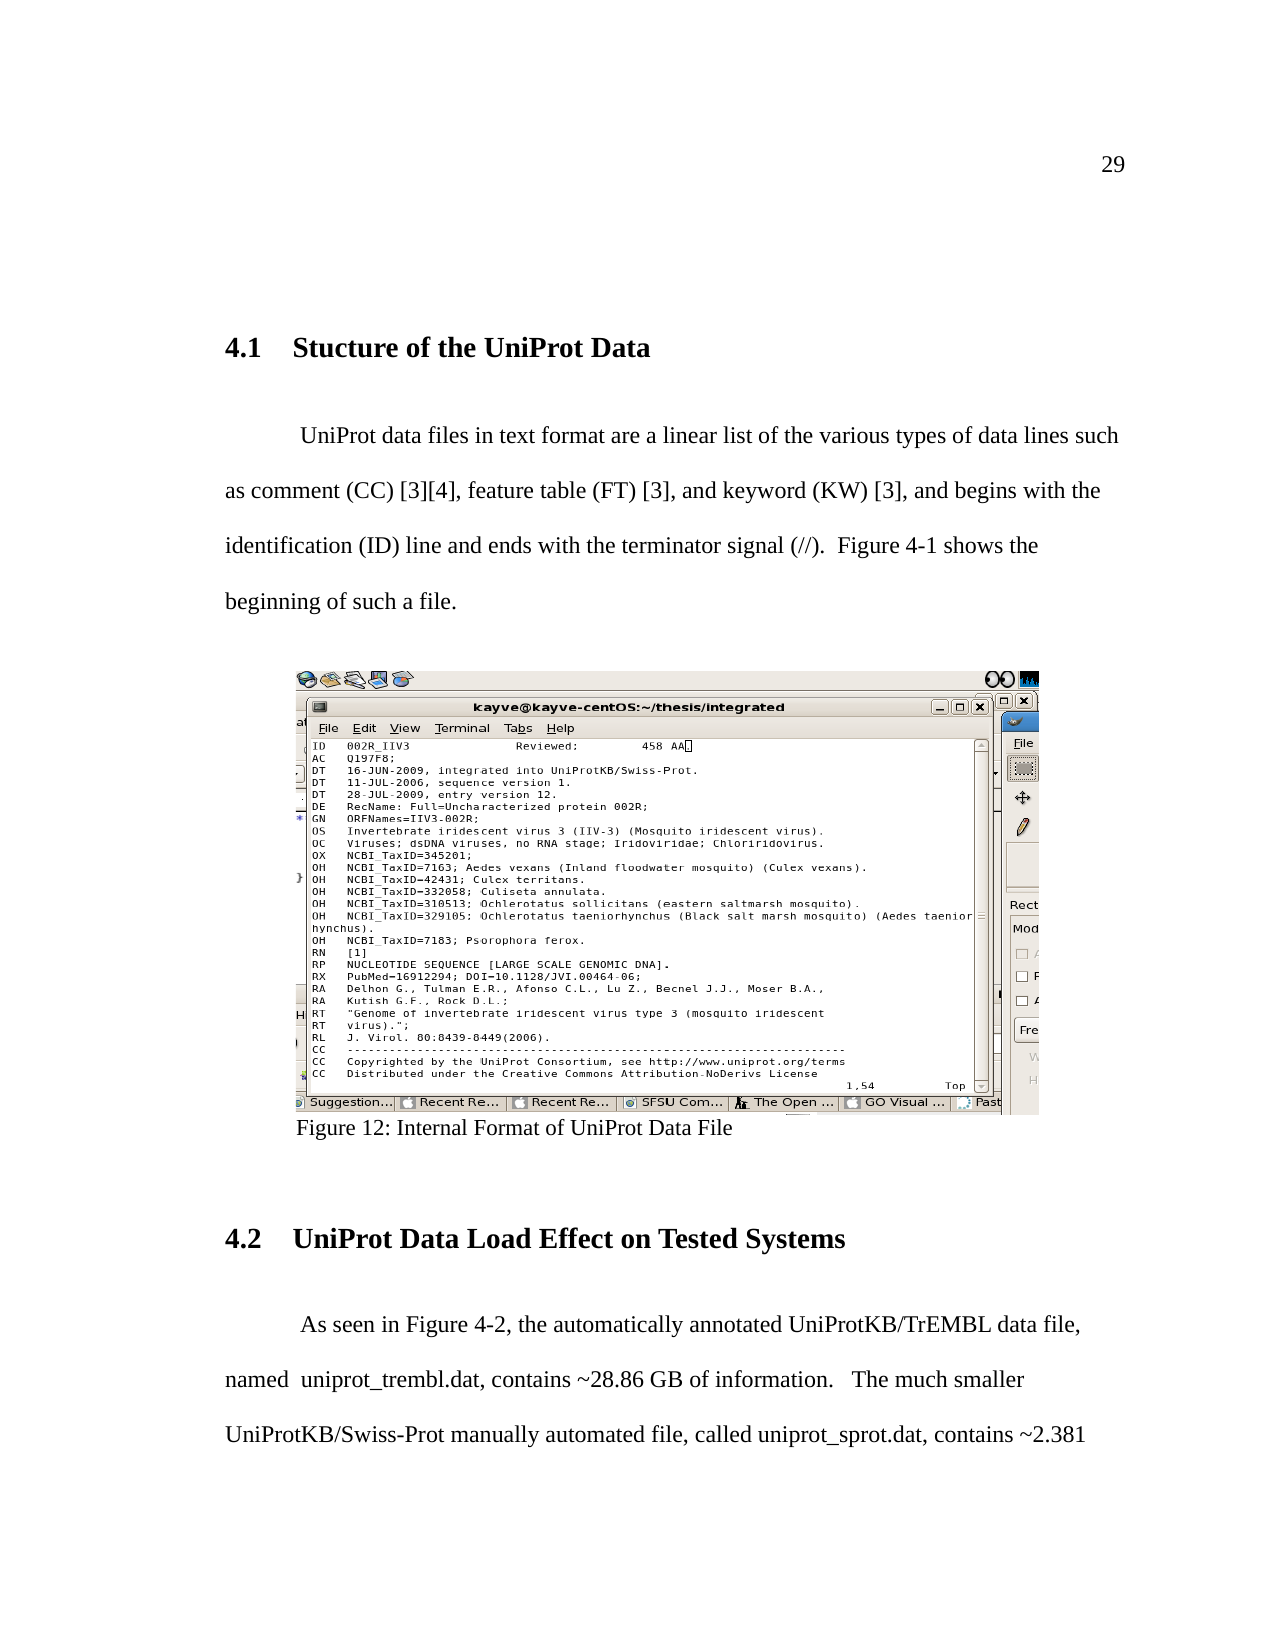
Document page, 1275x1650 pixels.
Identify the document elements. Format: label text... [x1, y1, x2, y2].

text UniProt data files in text format are a linear list of the various types of data lines such as comment (CC) [3][4], feature table (FT) [3], and keyword (KW) [3], and begins with the identification (ID) line and ends with the terminator signal (//). Figure 4-1 shows the beginning of such a file. [225, 421, 1125, 614]
text Figure 12: Internal Format of UniProt Data File [296, 1115, 1039, 1141]
picture [295, 671, 1039, 1115]
text As seen in Figure 4-2, the automatically annotated UniProtKB/TrEMBL data file, named uniprot_trembl.dat, contains ~28.86 GB of information. The much smaller UniProtKB/Swiss-Prot manually automated file, called uniprot_sprot.dat, contains ~2.381 [225, 1310, 1125, 1448]
subtitle UniProt Data Load Effect on Tested Systems [225, 1221, 1125, 1255]
subtitle Stucture of the UniProt Data [225, 330, 1125, 363]
